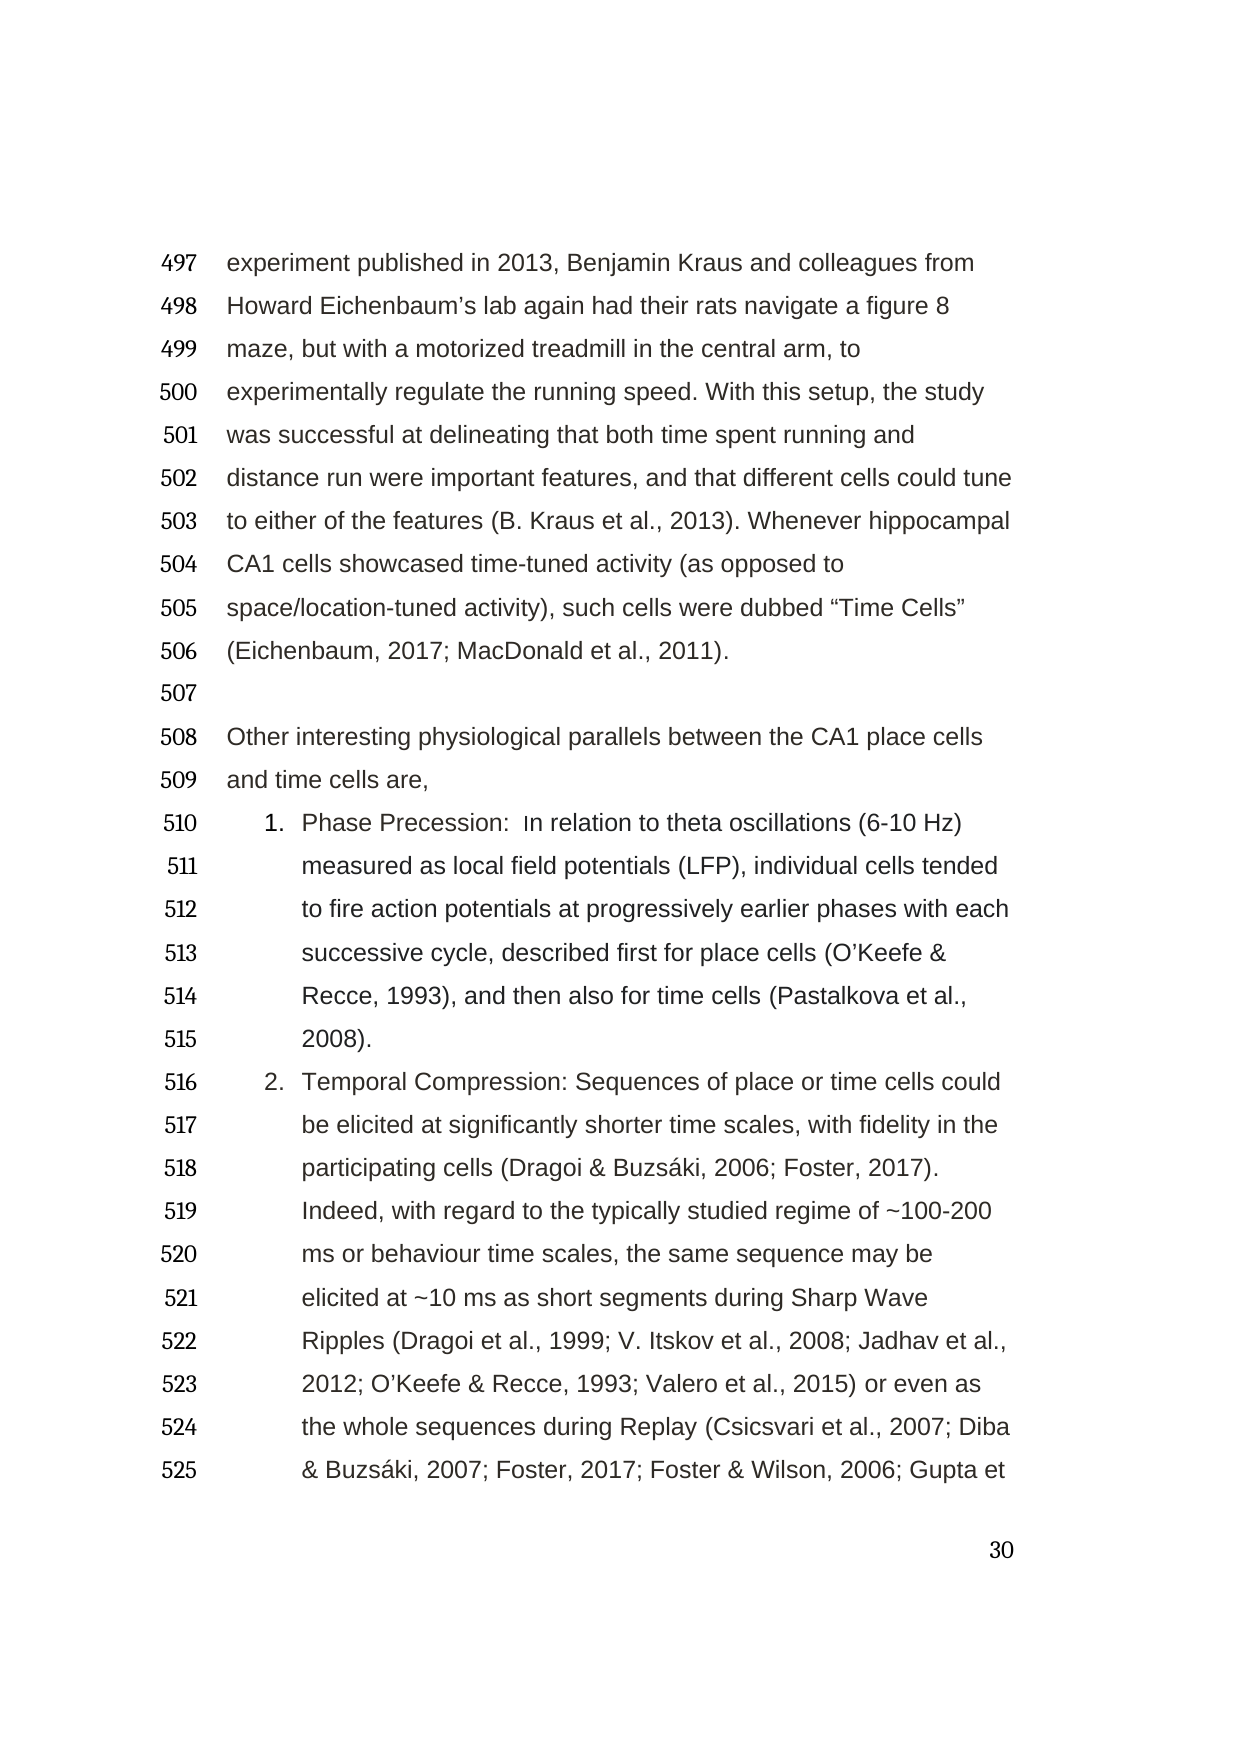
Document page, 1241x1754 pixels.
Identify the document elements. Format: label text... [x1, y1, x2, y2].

text experiment published in 2013, Benjamin Kraus and colleagues from Howard Eichenbaum’s lab again had their rats navigate a figure 8 maze, but with a motorized treadmill in the central arm, to experimentally regulate the running speed. With this setup, the study was successful at delineating that both time spent running and distance run were important features, and that different cells could tune to either of the features (B. Kraus et al., 2013)⁠. Whenever hippocampal CA1 cells showcased time-tuned activity (as opposed to space/location-tuned activity), such cells were dubbed “Time Cells” (Eichenbaum, 2017; MacDonald et al., 2011)⁠. [226, 248, 1014, 664]
text Other interesting physiological parallels between the CA1 place cells and time cells are, [226, 722, 1014, 794]
list Phase Precession: In relation to theta oscillations (6-10 Hz) measured as local field potentials (LFP), individual cells tended to fire action potentials at progressively earlier phases with each successive cycle, described first for place cells (O’Keefe & Recce, 1993)⁠, and then also for time cells (Pastalkova et al., 2008)⁠. [264, 808, 1014, 1053]
list Temporal Compression: Sequences of place or time cells could be elicited at significantly shorter time scales, with fidelity in the participating cells (Dragoi & Buzsáki, 2006; Foster, 2017)⁠. Indeed, with regard to the typically studied regime of ~100-200 ms or behaviour time scales, the same sequence may be elicited at ~10 ms as short segments during Sharp Wave Ripples (Dragoi et al., 1999; V. Itskov et al., 2008; Jadhav et al., 2012; O’Keefe & Recce, 1993; Valero et al., 2015)⁠ or even as the whole sequences during Replay (Csicsvari et al., 2007; Diba & Buzsáki, 2007; Foster, 2017; Foster & Wilson, 2006; Gupta et [264, 1067, 1014, 1484]
